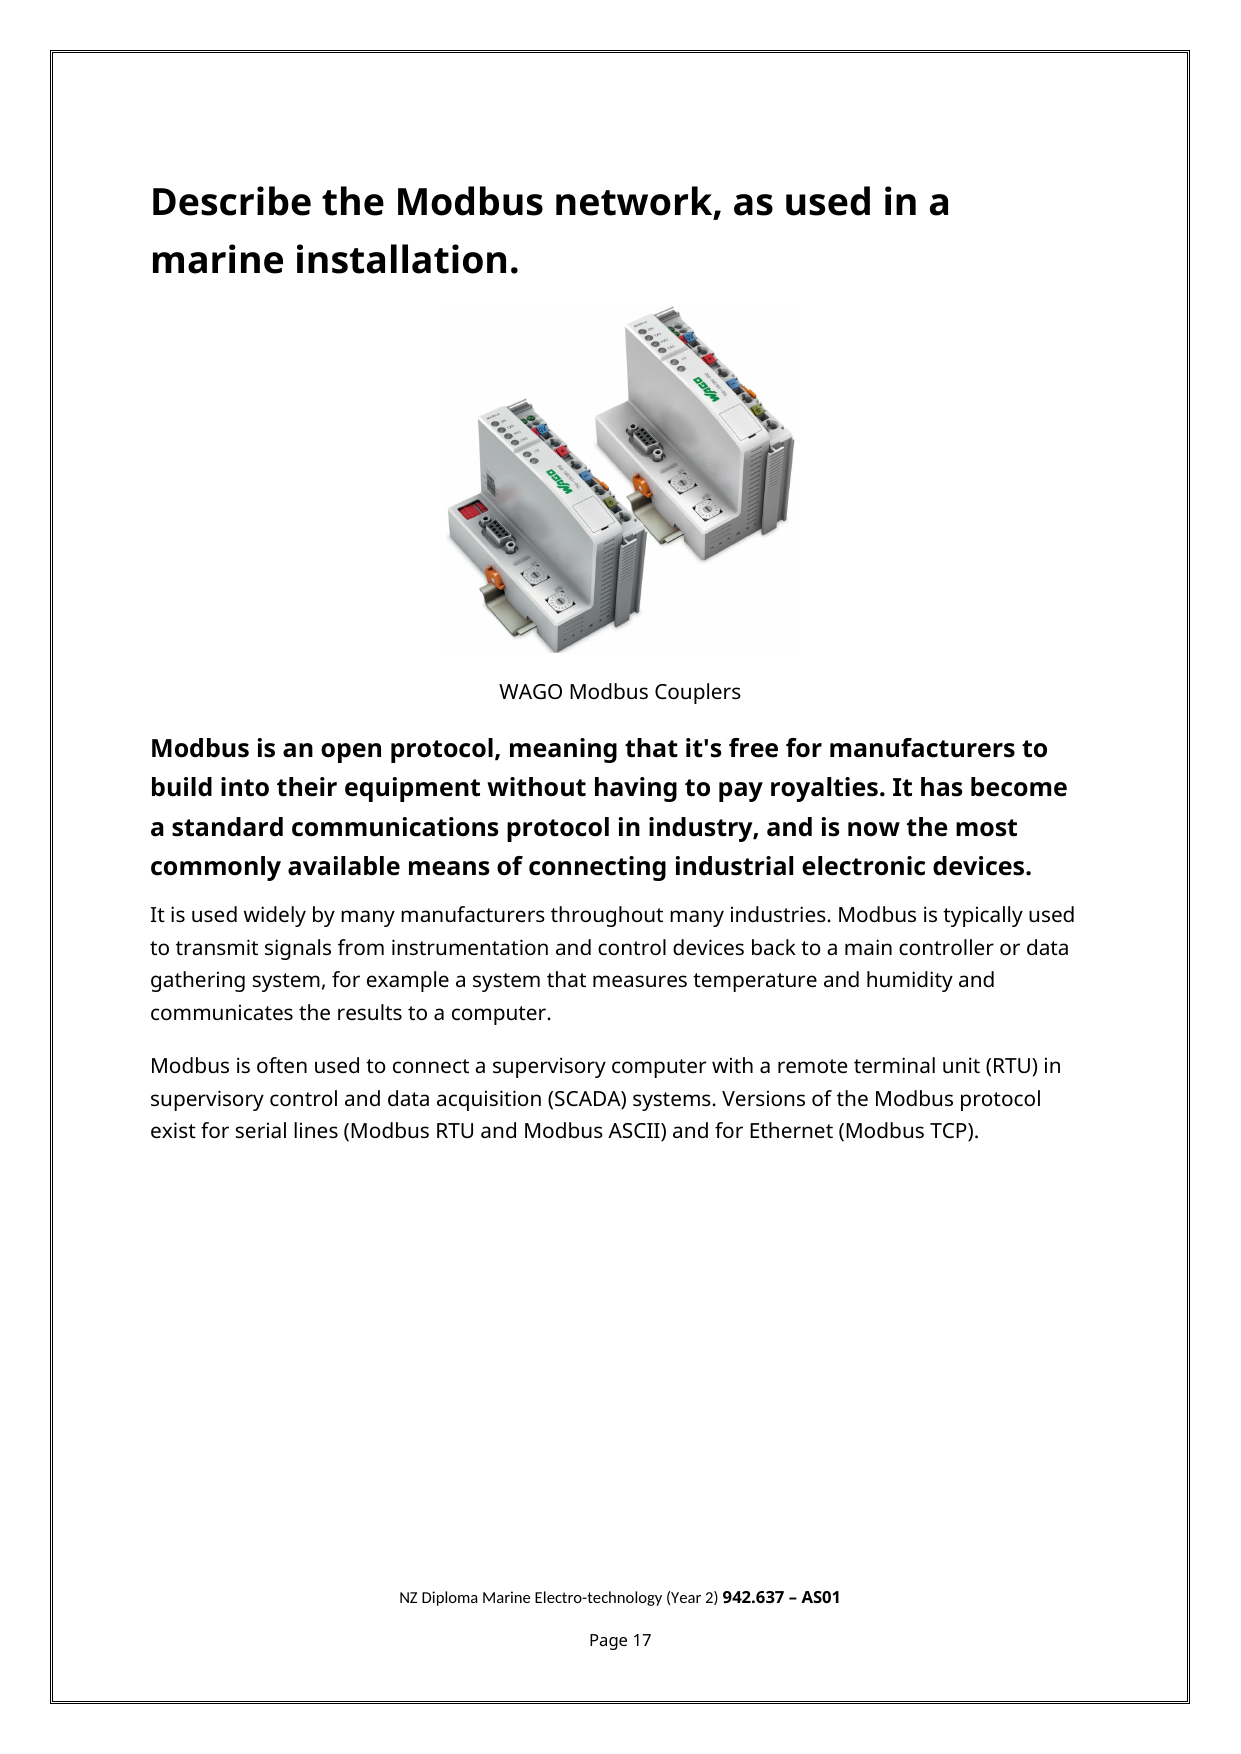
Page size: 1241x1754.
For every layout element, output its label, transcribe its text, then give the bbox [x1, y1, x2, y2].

subtitle Modbus is an open protocol, meaning that it's free for manufacturers to build into their equipment without having to pay royalties. It has become a standard communications protocol in industry, and is now the most commonly available means of connecting industrial electronic devices. [150, 731, 1090, 882]
text WAGO Modbus Couplers [150, 677, 1090, 706]
text It is used widely by many manufacturers throughout many industries. Modbus is typically used to transmit signals from instrumentation and control devices back to a main controller or data gathering system, for example a system that measures temperature and humidity and communicates the results to a computer. [150, 900, 1090, 1026]
picture [445, 304, 796, 653]
subtitle Describe the Modbus network, as used in a marine installation. [150, 175, 1090, 285]
text Modbus is often used to connect a supervisory computer with a remote terminal unit (RTU) in supervisory control and data acquisition (SCADA) systems. Versions of the Modbus protocol exist for serial lines (Modbus RTU and Modbus ASCII) and for Ethernet (Modbus TCP). [150, 1051, 1090, 1145]
